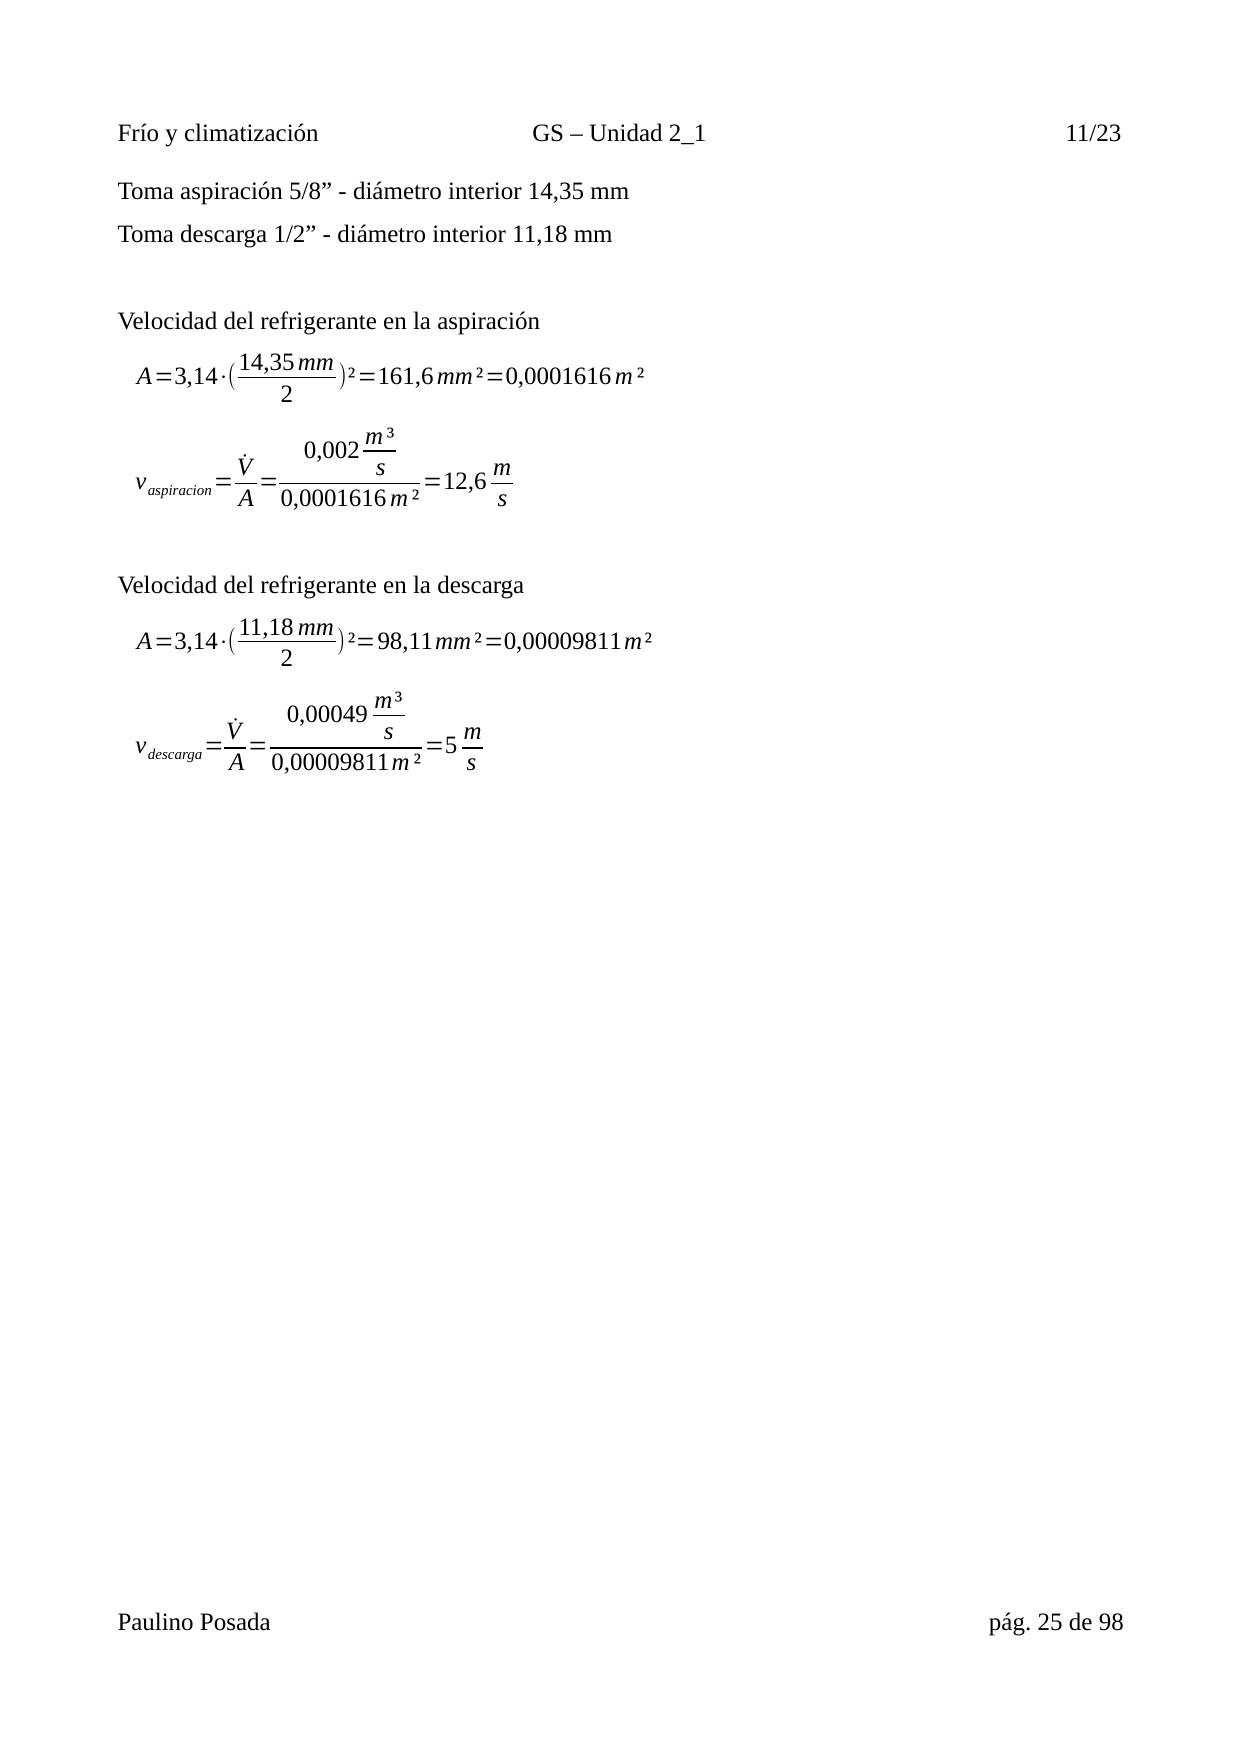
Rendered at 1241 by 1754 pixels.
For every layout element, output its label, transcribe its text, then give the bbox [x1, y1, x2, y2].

text Velocidad del refrigerante en la descarga [117, 570, 1123, 599]
text Velocidad del refrigerante en la aspiración [117, 306, 1123, 334]
text Toma descarga 1/2” - diámetro interior 11,18 mm [117, 219, 1123, 248]
text Toma aspiración 5/8” - diámetro interior 14,35 mm [117, 176, 1123, 205]
